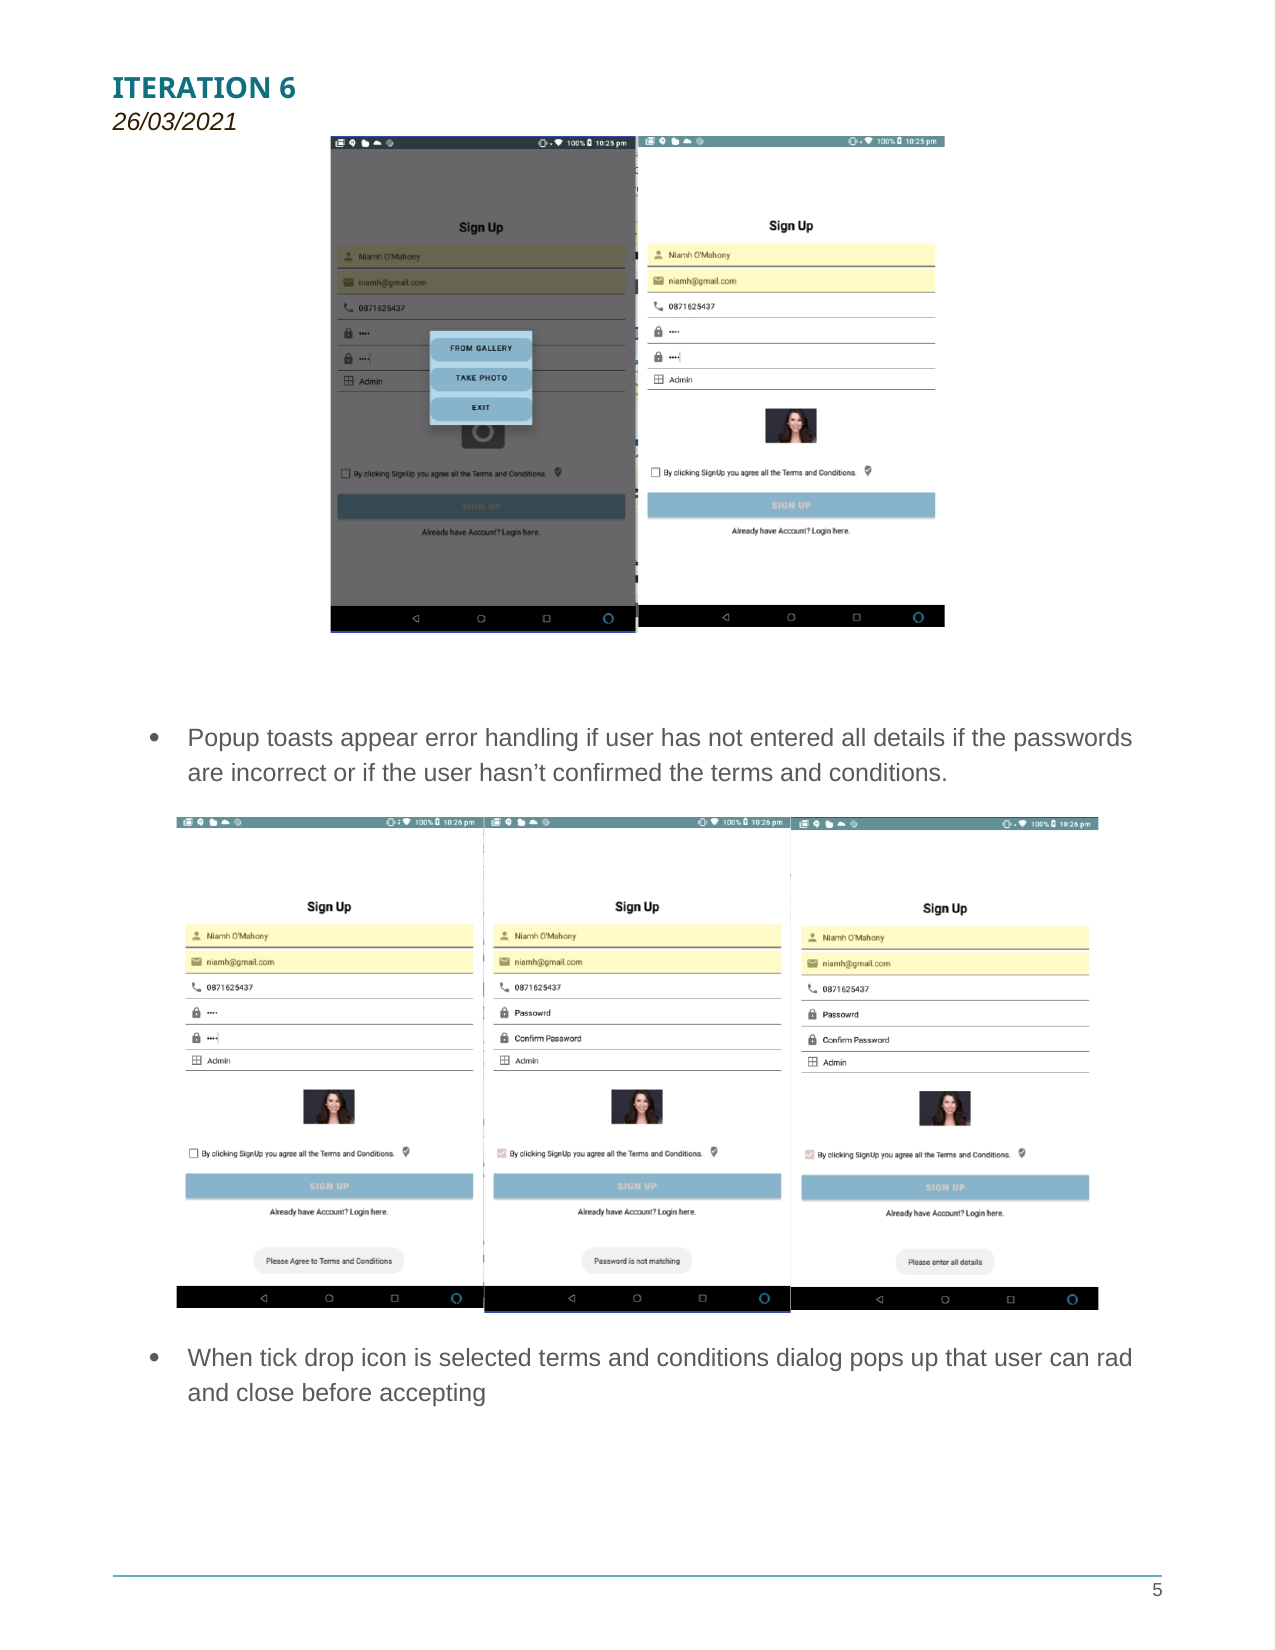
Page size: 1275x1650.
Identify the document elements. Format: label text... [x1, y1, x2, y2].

list When tick drop icon is selected terms and conditions dialog pops up that user can rad and close before accepting [150, 1343, 1162, 1406]
list Popup toasts appear error handling if user has not entered all details if the passwords are incorrect or if the user hasn’t confirmed the terms and conditions. [150, 723, 1162, 786]
